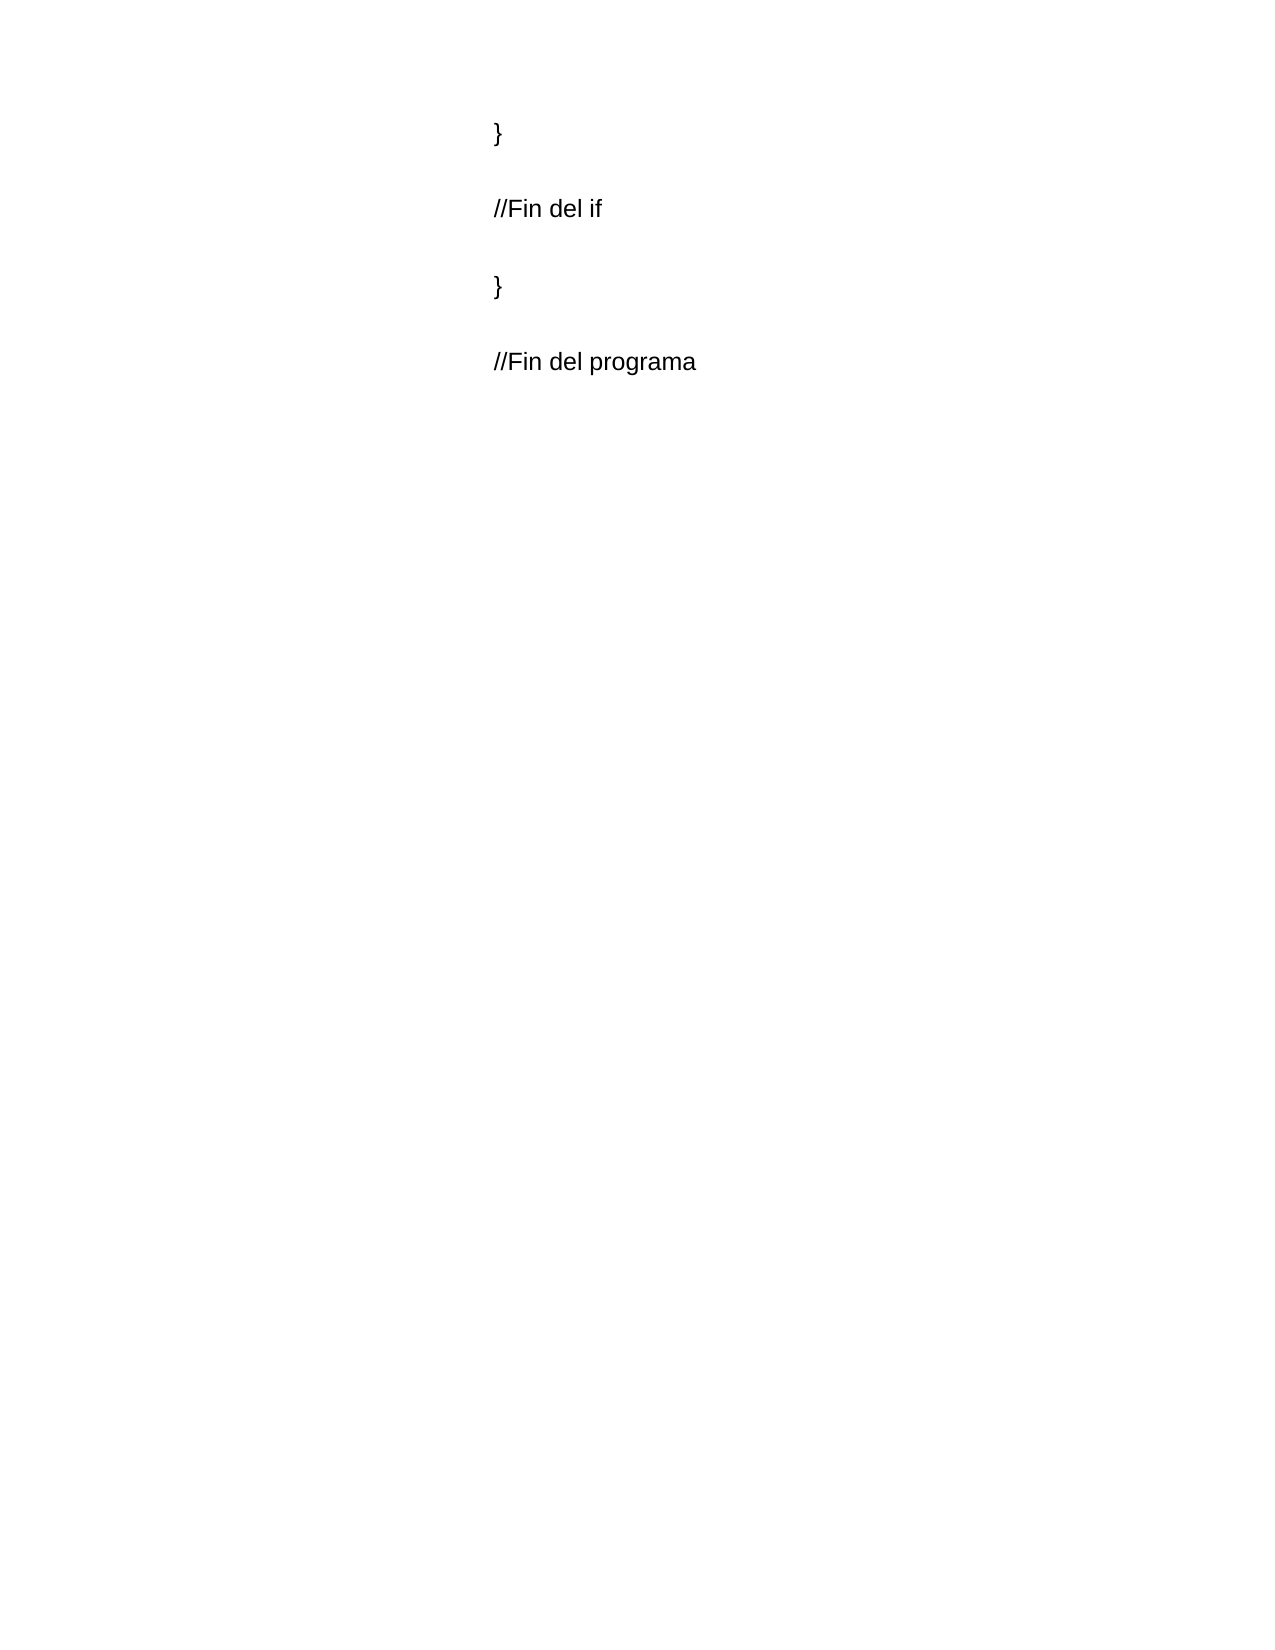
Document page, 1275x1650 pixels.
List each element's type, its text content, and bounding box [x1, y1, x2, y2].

list } [119, 271, 1203, 299]
list //Fin del if [119, 194, 1203, 223]
list } [119, 118, 1203, 147]
list //Fin del programa [119, 347, 1203, 376]
